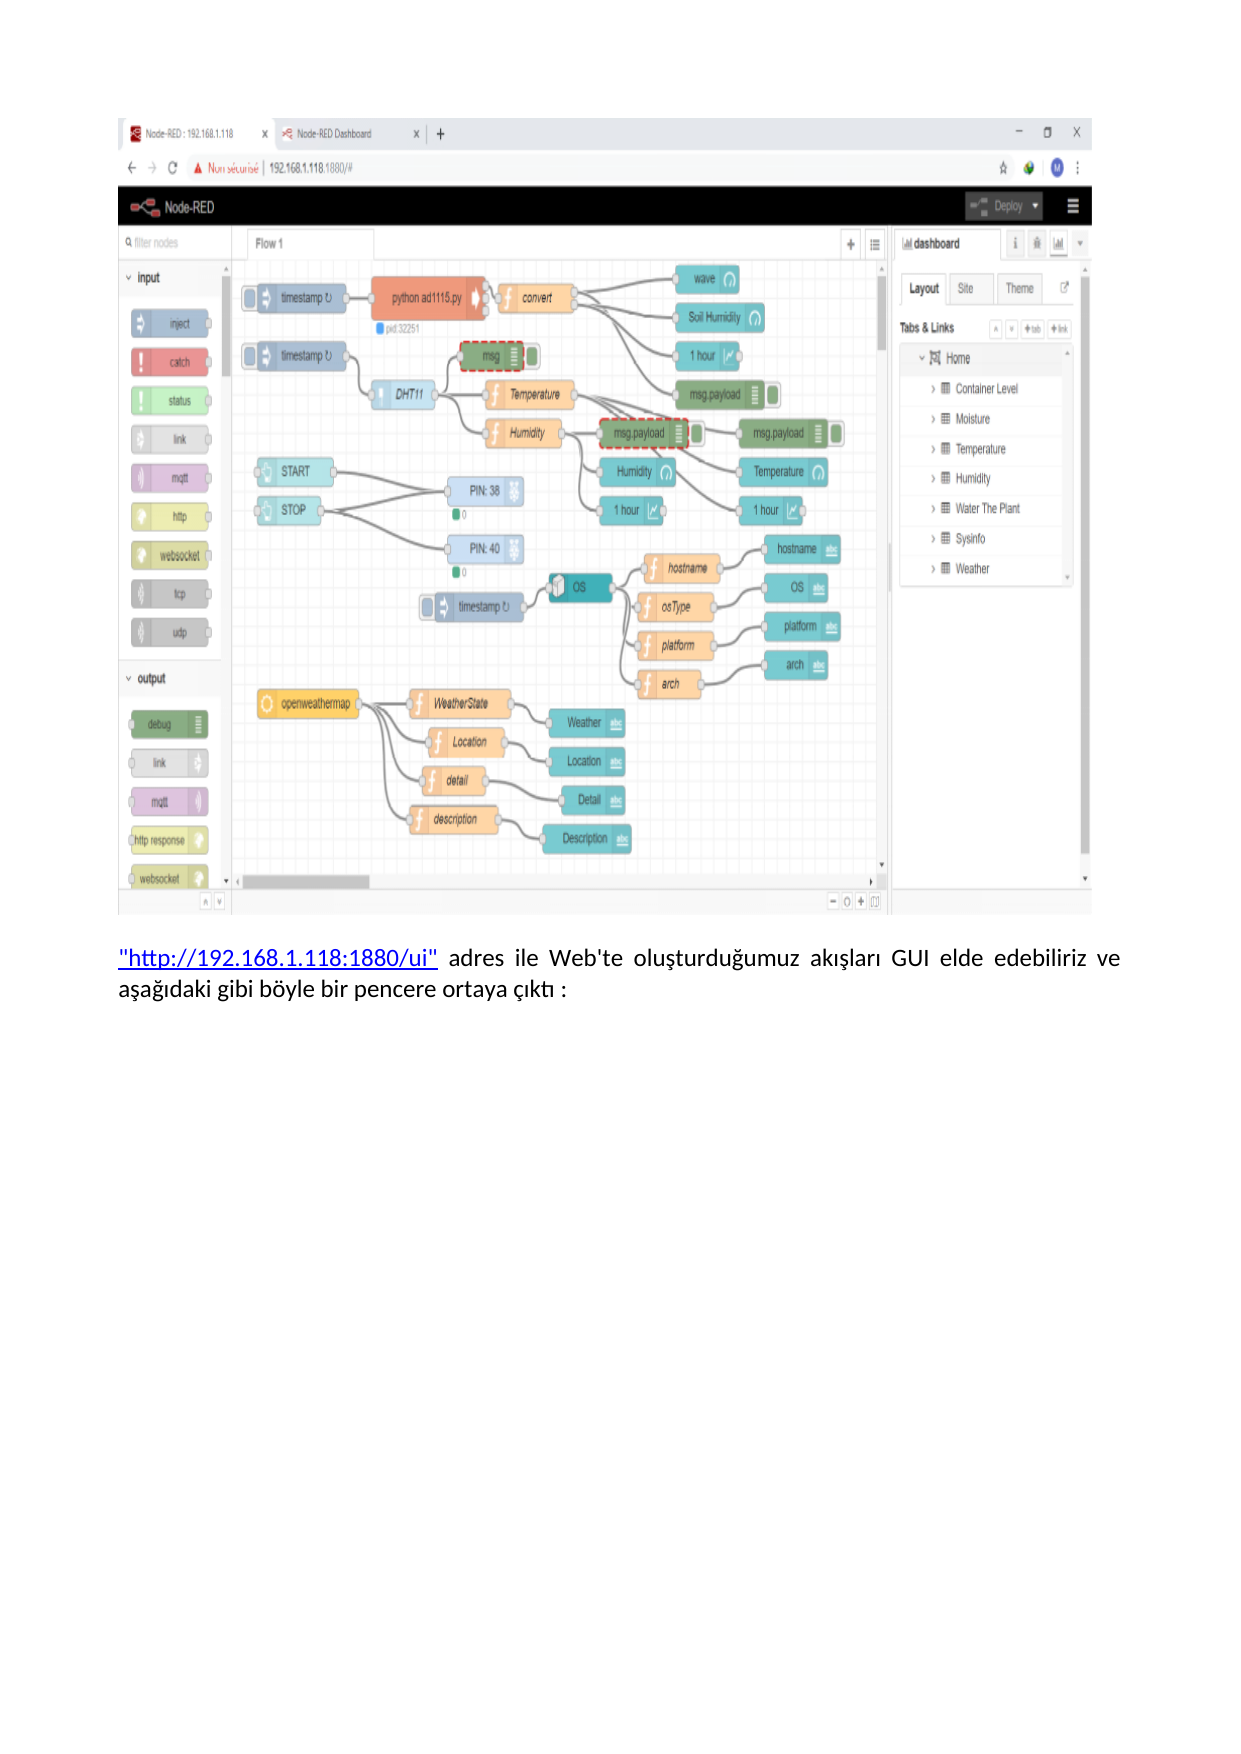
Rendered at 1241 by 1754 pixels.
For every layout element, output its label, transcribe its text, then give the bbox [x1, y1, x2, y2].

text "http://192.168.1.118:1880/ui" adres ile Web'te oluşturduğumuz akışları GUI elde edebiliriz ve aşağıdaki gibi böyle bir pencere ortaya çıktı : [118, 942, 1122, 1003]
